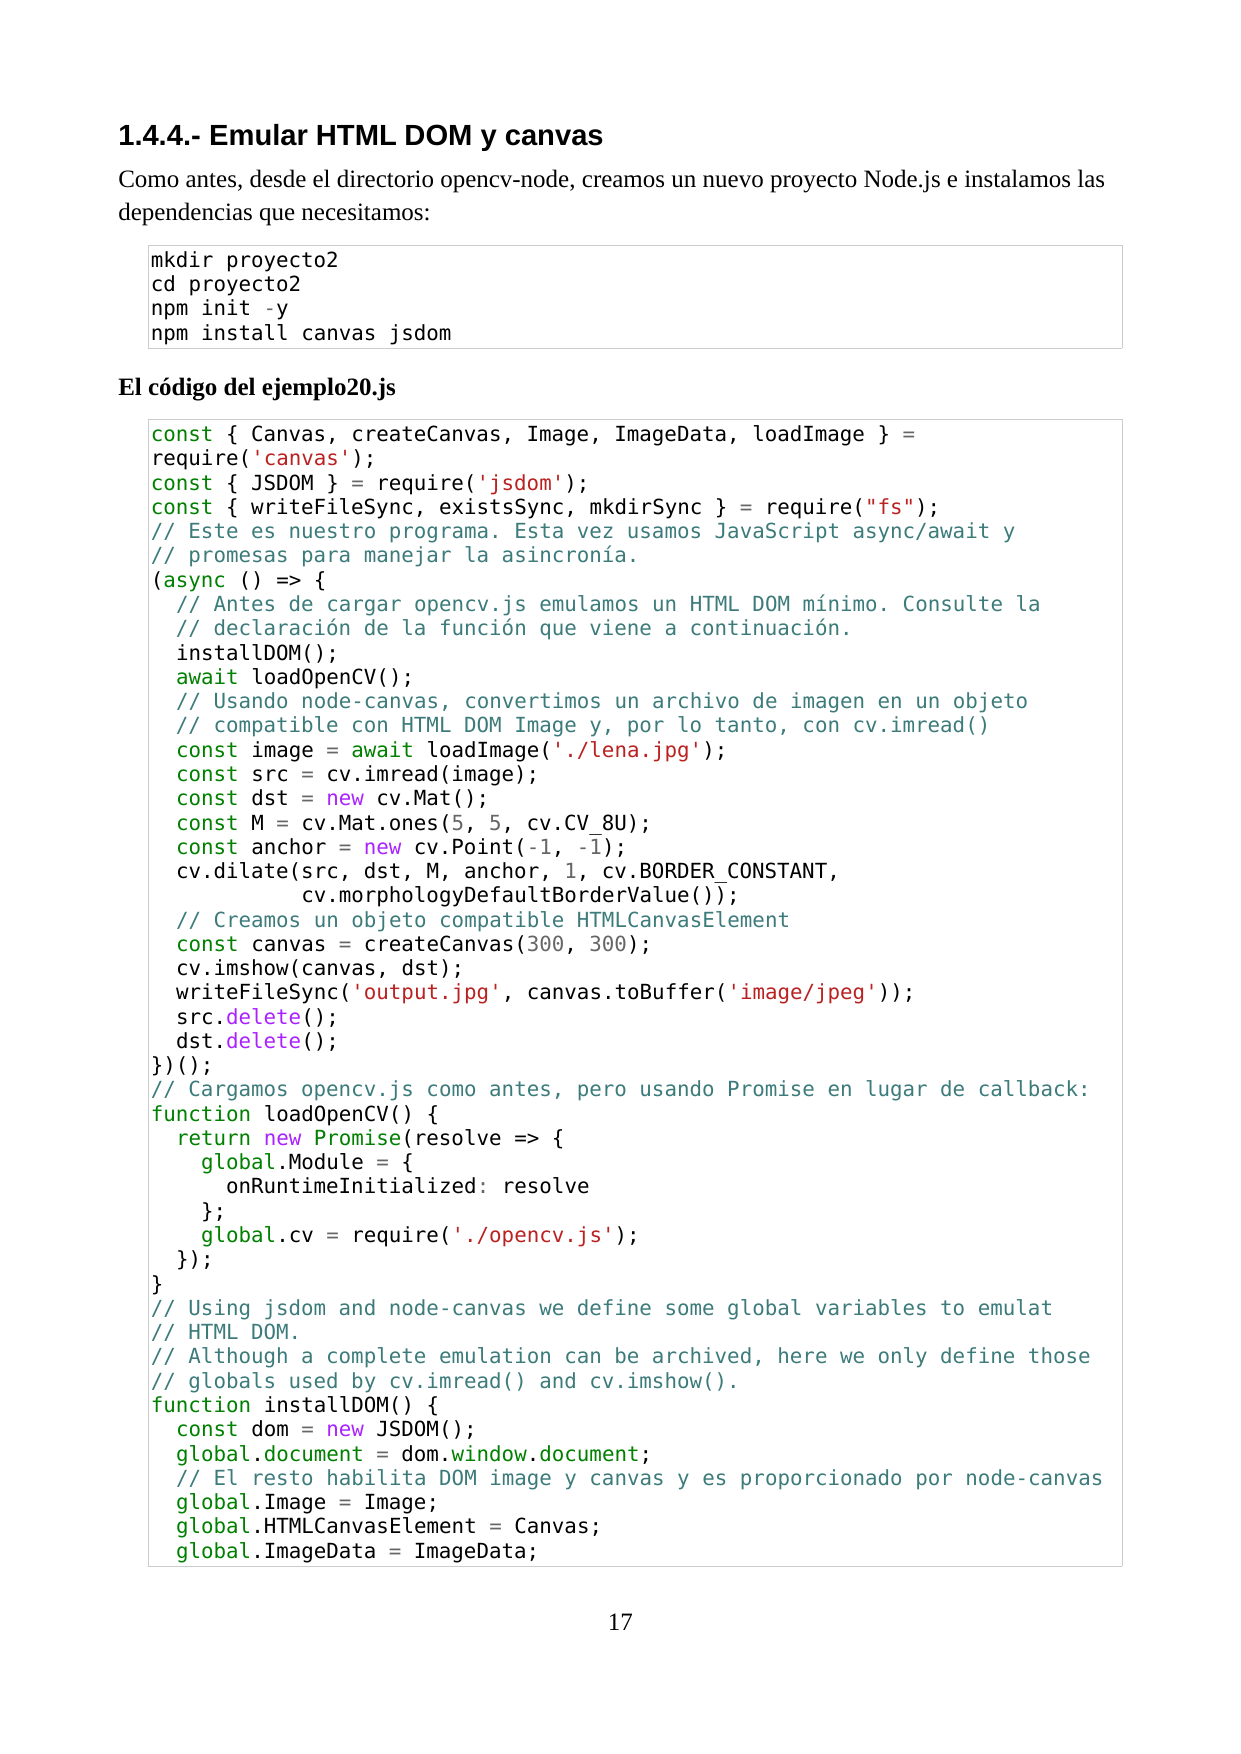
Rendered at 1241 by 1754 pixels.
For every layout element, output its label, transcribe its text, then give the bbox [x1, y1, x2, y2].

text El código del ejemplo20.js [118, 372, 1122, 400]
text // compatible con HTML DOM Image y, por lo tanto, con cv.imread() [149, 710, 1122, 735]
text global.HTMLCanvasElement = Canvas; [149, 1511, 1122, 1536]
text function installDOM() { [149, 1390, 1122, 1414]
text // Cargamos opencv.js como antes, pero usando Promise en lugar de callback: [149, 1074, 1122, 1099]
text }); [149, 1244, 1122, 1269]
text onRuntimeInitialized: resolve [149, 1172, 1122, 1196]
text writeFileSync('output.jpg', canvas.toBuffer('image/jpeg')); [149, 977, 1122, 1002]
text src.delete(); [149, 1002, 1122, 1026]
text Como antes, desde el directorio opencv-node, creamos un nuevo proyecto Node.js e instalamos las dependencias que necesitamos: [118, 164, 1122, 226]
text npm init -y [149, 293, 1122, 318]
text dst.delete(); [149, 1026, 1122, 1050]
text // HTML DOM. [149, 1317, 1122, 1341]
text }; [149, 1196, 1122, 1220]
text } [149, 1269, 1122, 1293]
text const src = cv.imread(image); [149, 759, 1122, 783]
text global.cv = require('./opencv.js'); [149, 1220, 1122, 1244]
text // Antes de cargar opencv.js emulamos un HTML DOM mínimo. Consulte la [149, 589, 1122, 613]
text const dst = new cv.Mat(); [149, 783, 1122, 807]
text npm install canvas jsdom [149, 318, 1122, 348]
subtitle Emular HTML DOM y canvas [118, 118, 1122, 152]
text // Creamos un objeto compatible HTMLCanvasElement [149, 904, 1122, 929]
text (async () => { [149, 565, 1122, 589]
text // Este es nuestro programa. Esta vez usamos JavaScript async/await y [149, 516, 1122, 541]
text cv.dilate(src, dst, M, anchor, 1, cv.BORDER_CONSTANT, [149, 856, 1122, 880]
text cv.morphologyDefaultBorderValue()); [149, 880, 1122, 904]
text const canvas = createCanvas(300, 300); [149, 929, 1122, 953]
text const anchor = new cv.Point(-1, -1); [149, 832, 1122, 856]
text // declaración de la función que viene a continuación. [149, 613, 1122, 638]
text function loadOpenCV() { [149, 1099, 1122, 1123]
text cv.imshow(canvas, dst); [149, 953, 1122, 977]
text const { Canvas, createCanvas, Image, ImageData, loadImage } = require('canvas'); [149, 420, 1122, 468]
text global.document = dom.window.document; [149, 1438, 1122, 1463]
text await loadOpenCV(); [149, 662, 1122, 686]
text })(); [149, 1050, 1122, 1074]
text return new Promise(resolve => { [149, 1123, 1122, 1147]
text global.Image = Image; [149, 1487, 1122, 1511]
text const image = await loadImage('./lena.jpg'); [149, 735, 1122, 759]
text // promesas para manejar la asincronía. [149, 541, 1122, 565]
text cd proyecto2 [149, 269, 1122, 293]
text // Using jsdom and node-canvas we define some global variables to emulat [149, 1293, 1122, 1317]
text // El resto habilita DOM image y canvas y es proporcionado por node-canvas [149, 1463, 1122, 1487]
text const dom = new JSDOM(); [149, 1414, 1122, 1438]
text installDOM(); [149, 638, 1122, 662]
text const { writeFileSync, existsSync, mkdirSync } = require("fs"); [149, 492, 1122, 516]
text // Usando node-canvas, convertimos un archivo de imagen en un objeto [149, 686, 1122, 710]
text mkdir proyecto2 [149, 246, 1122, 269]
text global.Module = { [149, 1147, 1122, 1172]
text const M = cv.Mat.ones(5, 5, cv.CV_8U); [149, 807, 1122, 832]
text global.ImageData = ImageData; [149, 1536, 1122, 1566]
text // globals used by cv.imread() and cv.imshow(). [149, 1366, 1122, 1390]
text const { JSDOM } = require('jsdom'); [149, 468, 1122, 492]
text // Although a complete emulation can be archived, here we only define those [149, 1341, 1122, 1366]
